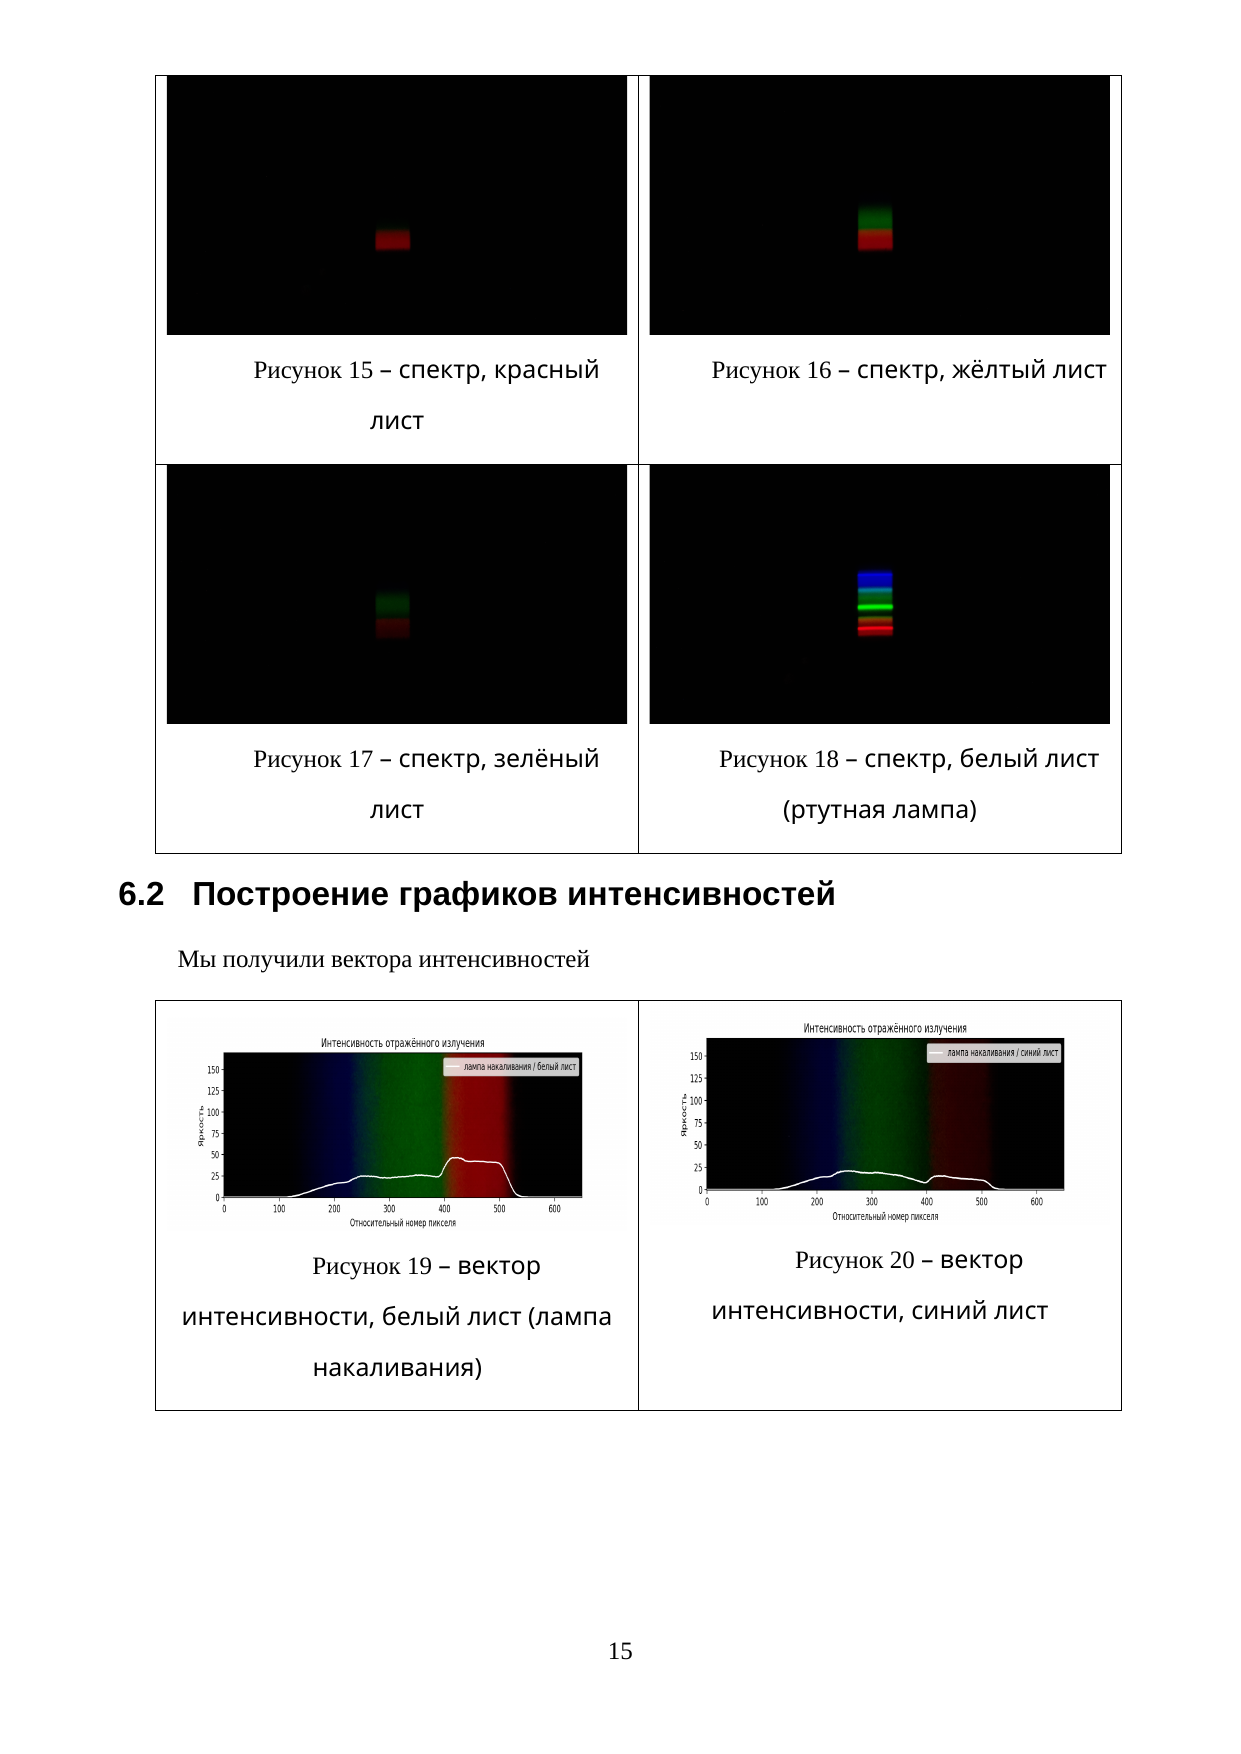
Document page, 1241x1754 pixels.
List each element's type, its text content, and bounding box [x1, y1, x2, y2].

picture [649, 76, 1110, 335]
picture [649, 464, 1110, 724]
picture [166, 464, 628, 724]
text Мы получили вектора интенсивностей [118, 944, 1122, 973]
table_header Рисунок 20 – вектор интенсивности, синий лист [639, 1001, 1121, 1410]
subtitle Построение графиков интенсивностей [118, 874, 1122, 913]
picture [166, 76, 628, 335]
table_cell Рисунок 17 – спектр, зелёный лист [156, 465, 638, 852]
picture [166, 1017, 628, 1231]
picture [649, 1001, 1110, 1225]
table_cell Рисунок 15 – спектр, красный лист [156, 76, 638, 464]
table_cell Рисунок 18 – спектр, белый лист (ртутная лампа) [639, 465, 1121, 852]
table_header Рисунок 19 – вектор интенсивности, белый лист (лампа накаливания) [156, 1001, 638, 1410]
table_cell Рисунок 16 – спектр, жёлтый лист [639, 76, 1121, 464]
